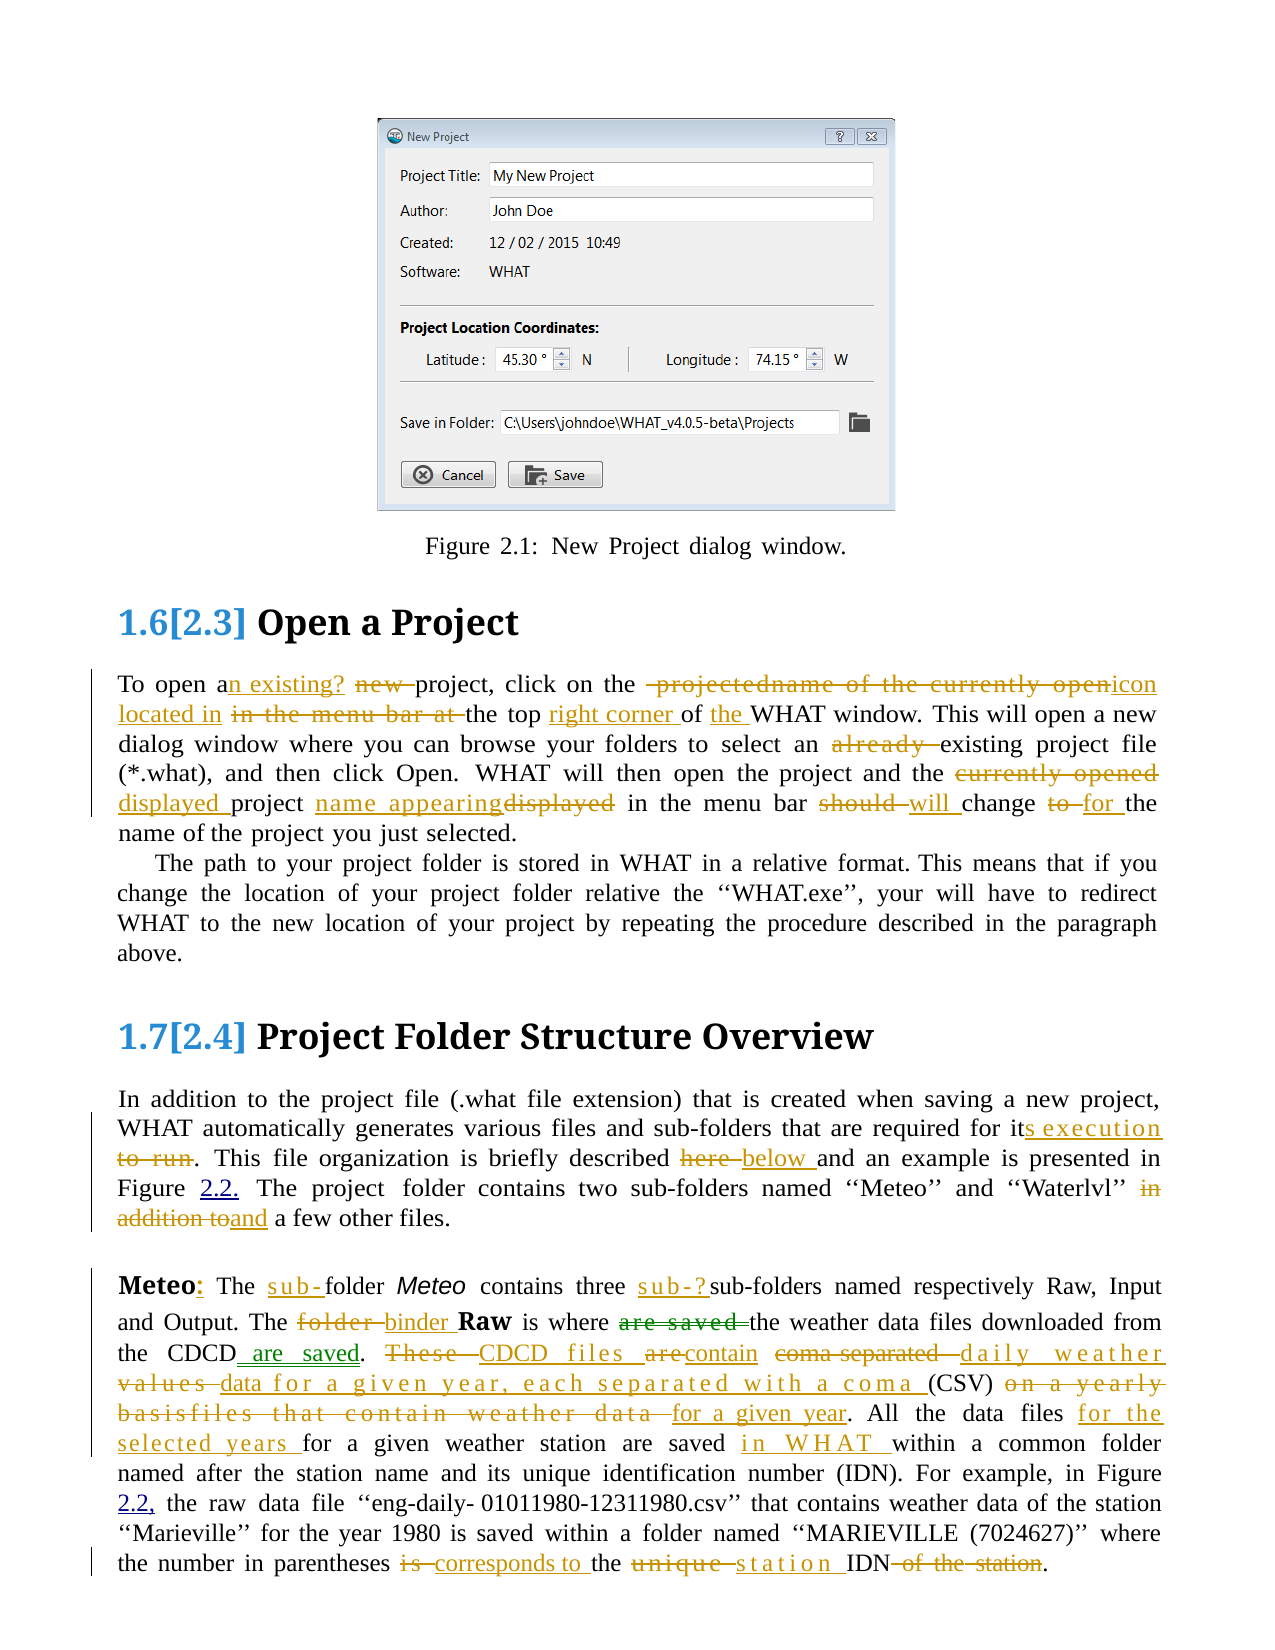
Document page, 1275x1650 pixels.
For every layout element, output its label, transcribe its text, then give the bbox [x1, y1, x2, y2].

text Meteo: The sub-folder Meteo contains three sub-?sub-folders named respectively Raw, Input and Output. The binder Raw is where the weather data files downloaded from the CDCD are saved. CDCD files contain daily weather data for a given year, each separated with a coma (CSV) for a given year. All the data files for the selected years for a given weather station are saved in WHAT within a common folder named after the station name and its unique identification number (IDN). For example, in Figure 2.2, the raw data file ‘‘eng-daily- 01011980-12311980.csv’’ that contains weather data of the station ‘‘Marieville’’ for the year 1980 is saved within a folder named ‘‘MARIEVILLE (7024627)’’ where the number in parentheses corresponds to the station IDN. [117, 1268, 1162, 1576]
text The path to your project folder is stored in WHAT in a relative format. This means that if you change the location of your project folder relative the ‘‘WHAT.exe’’, your will have to redirect WHAT to the new location of your project by repeating the procedure described in the paragraph above. [117, 848, 1158, 967]
text Figure 2.1: New Project dialog window. [425, 531, 1173, 559]
text In addition to the project file (.what file extension) that is created when saving a new project, WHAT automatically generates various files and sub-folders that are required for its execution. This file organization is briefly described below and an example is presented in Figure 2.2. The project folder contains two sub-folders named ‘‘Meteo’’ and ‘‘Waterlvl’’ and a few other files. [117, 1084, 1161, 1232]
text To open an existing? project, click on the icon located in the top right corner of the WHAT window. This will open a new dialog window where you can browse your folders to select an existing project file (*.what), and then click Open. WHAT will then open the project and the displayed project name appearing in the menu bar will change for the name of the project you just selected. [117, 669, 1157, 847]
picture [377, 118, 896, 511]
list Open a Project [118, 597, 1173, 645]
list Project Folder Structure Overview [118, 1012, 1173, 1060]
